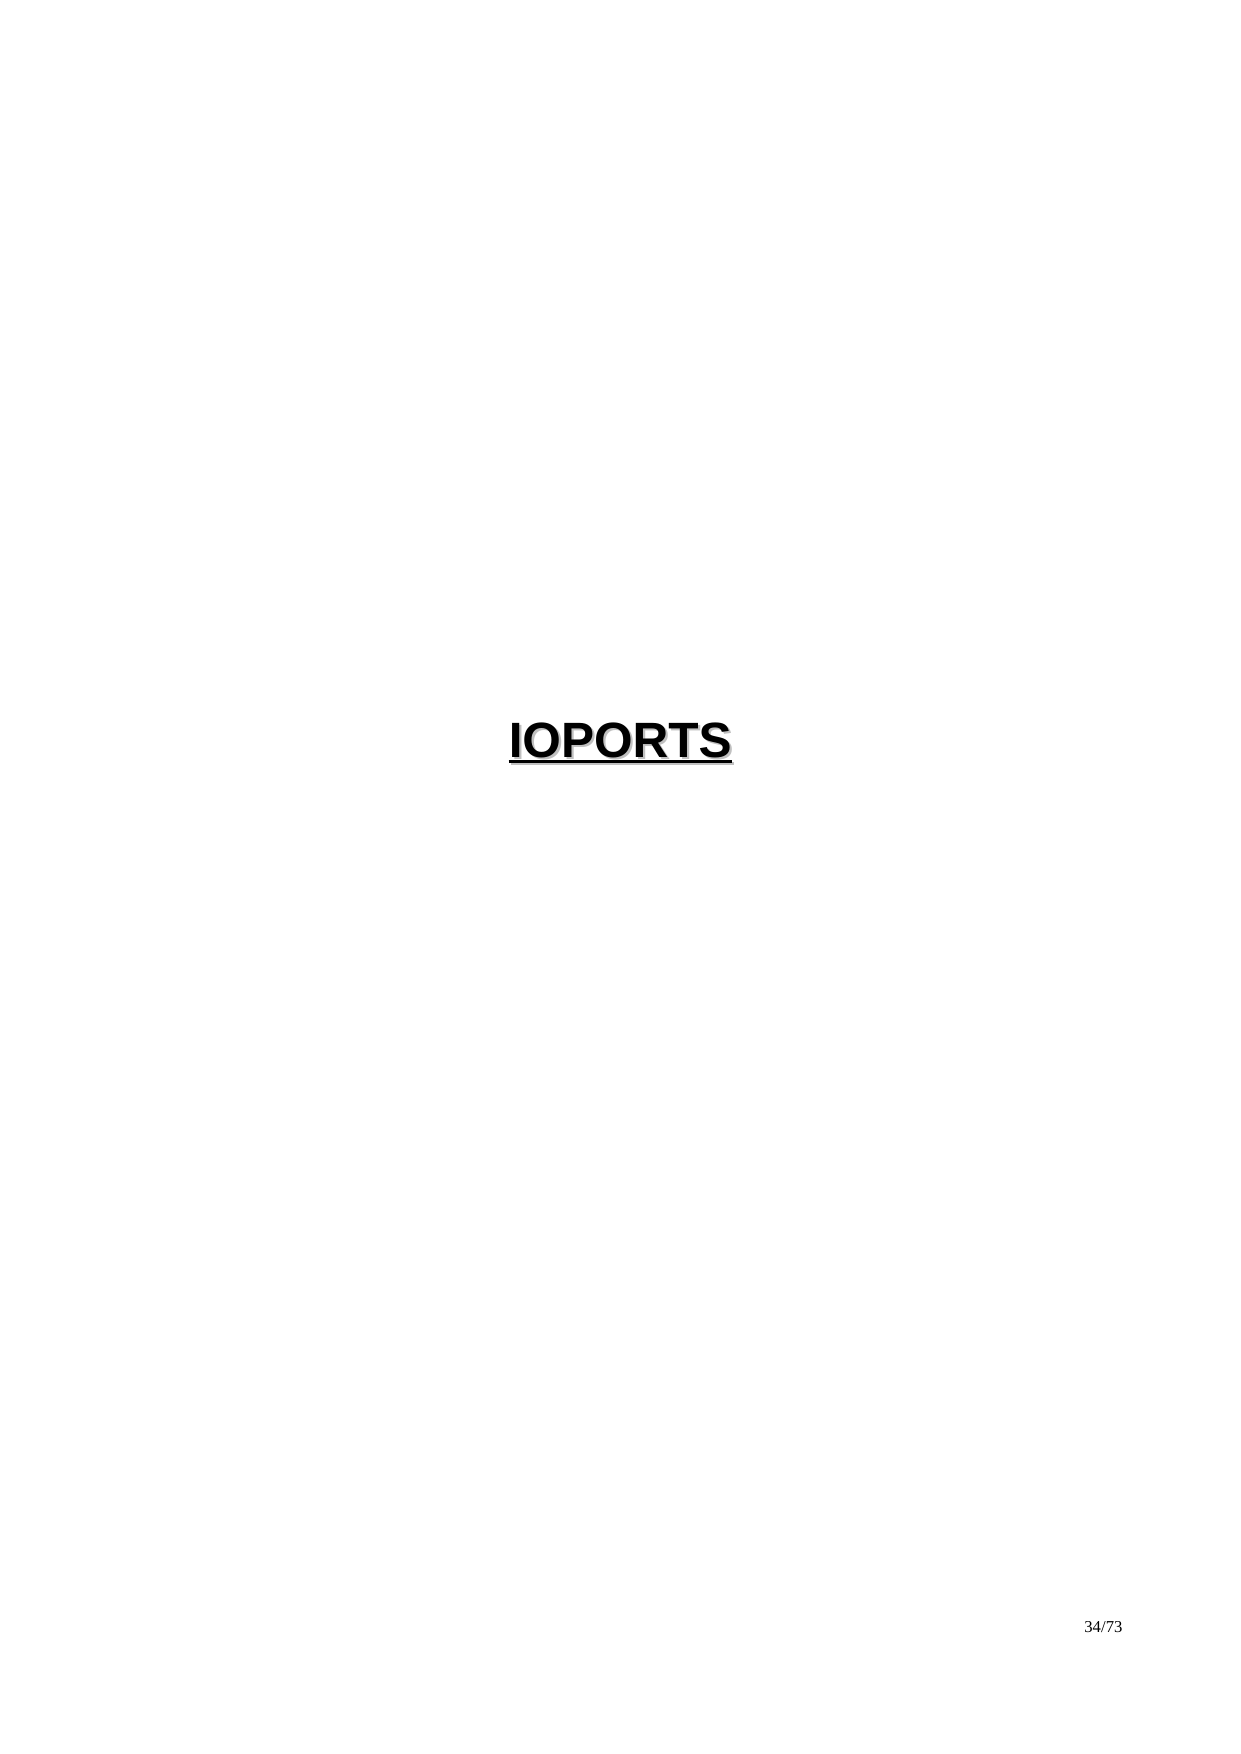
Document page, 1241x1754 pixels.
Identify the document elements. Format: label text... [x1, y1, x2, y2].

subtitle IOPORTS [118, 711, 1122, 768]
